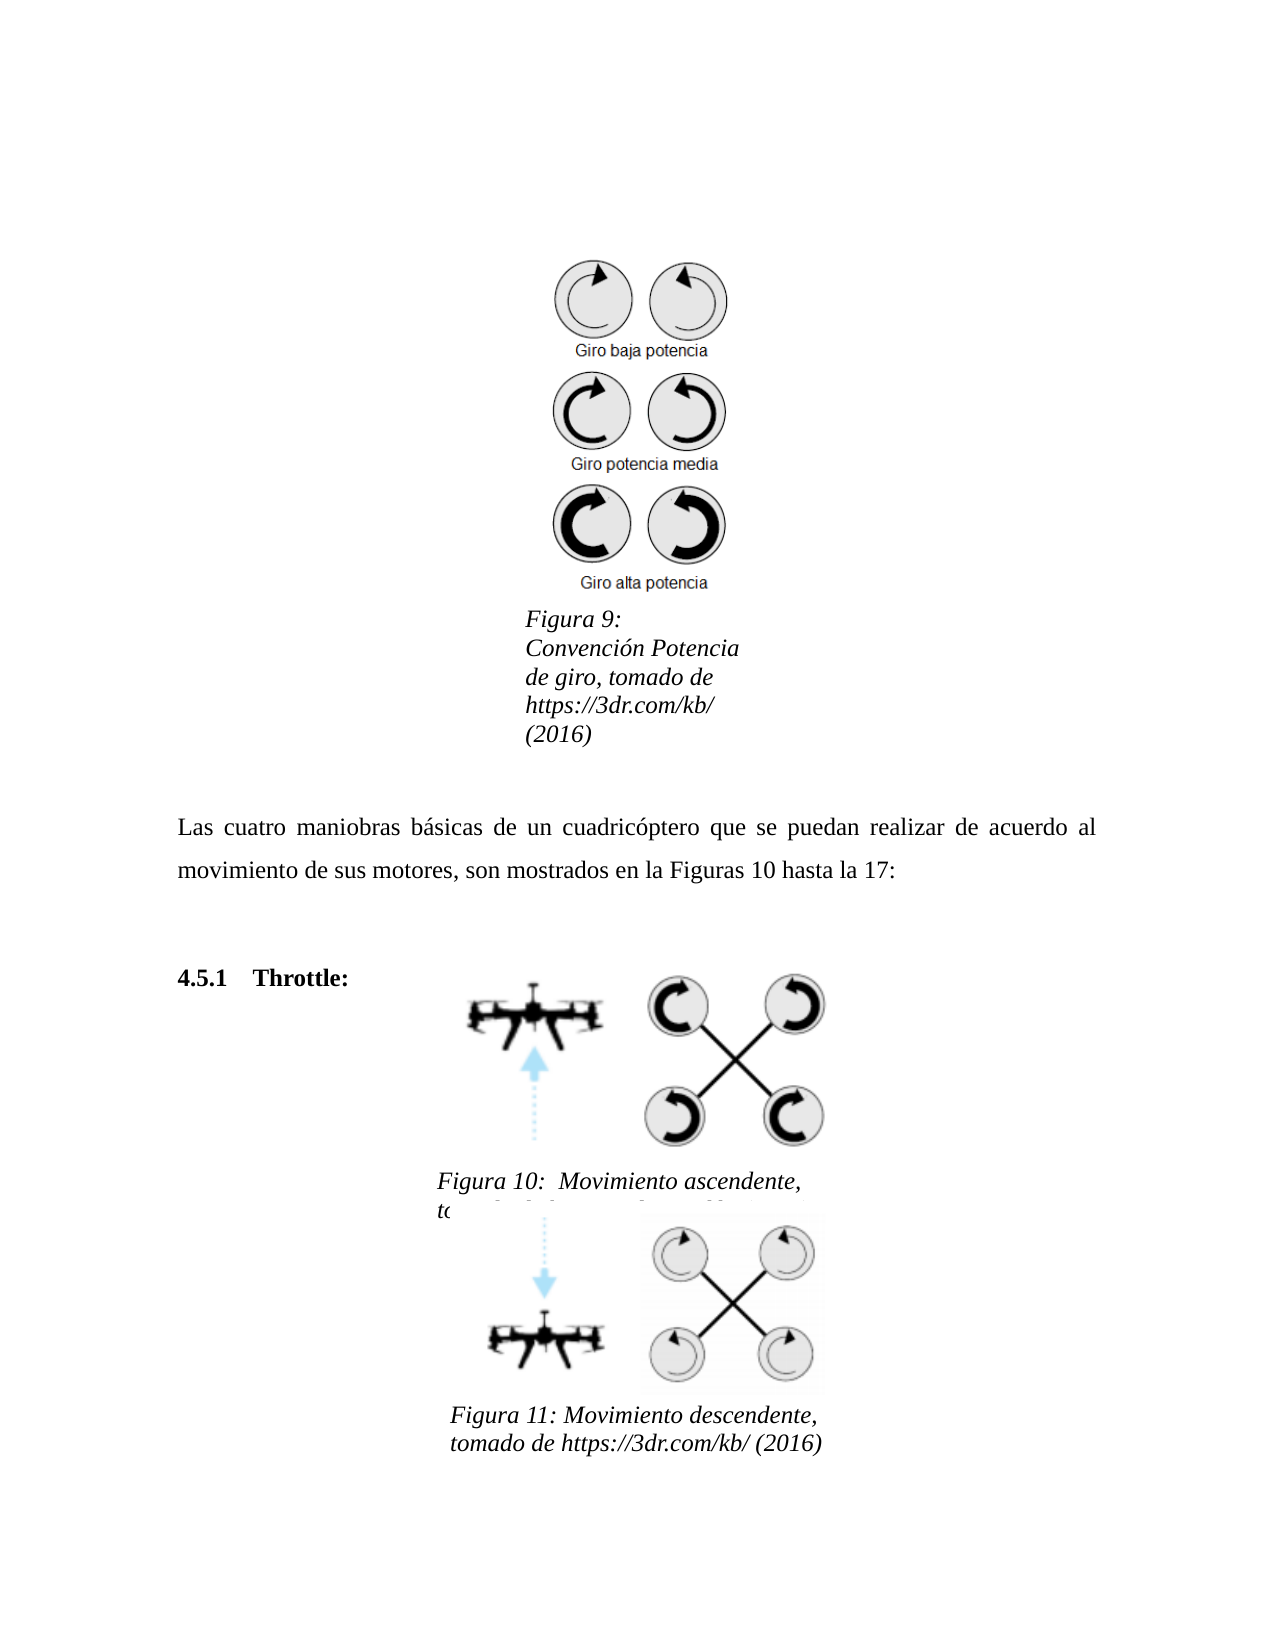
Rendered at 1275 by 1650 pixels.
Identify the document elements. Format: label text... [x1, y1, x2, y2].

text Las cuatro maniobras básicas de un cuadricóptero que se puedan realizar de acuerdo al movimiento de sus motores, son mostrados en la Figuras 10 hasta la 17: [177, 812, 1098, 884]
subtitle Throttle: [177, 963, 436, 992]
text Figura 11: Movimiento descendente, tomado de https://3dr.com/kb/ (2016) [450, 1395, 825, 1457]
subtitle [839, 963, 1098, 992]
picture [436, 961, 839, 1161]
picture [525, 247, 750, 599]
subtitle [437, 948, 838, 961]
picture [450, 1213, 826, 1395]
text Figura 10: Movimiento ascendente, tomado de https://3dr.com/kb/ (2016) [437, 1161, 838, 1224]
text Figura 9: Convención Potencia de giro, tomado de https://3dr.com/kb/ (2016) [525, 599, 750, 748]
